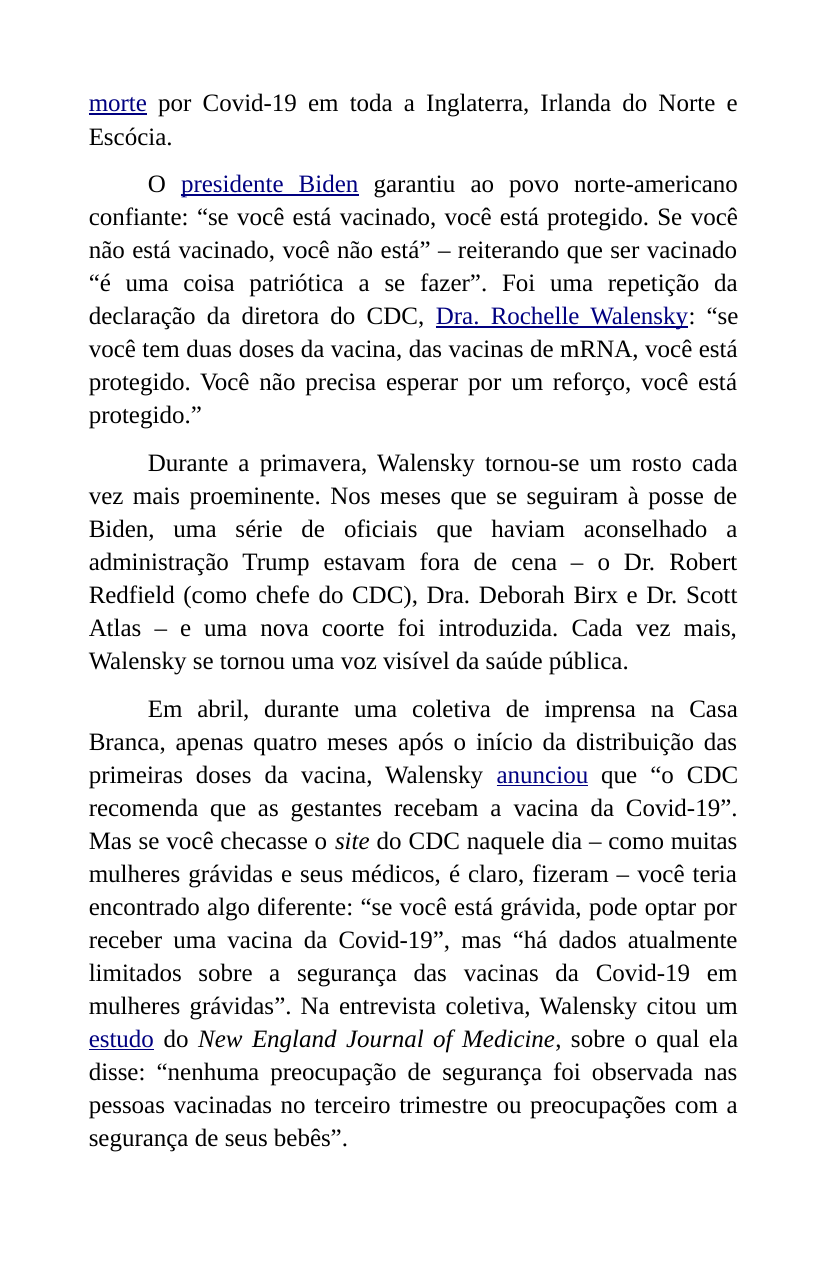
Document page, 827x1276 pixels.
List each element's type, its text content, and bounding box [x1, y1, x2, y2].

text O presidente Biden garantiu ao povo norte-americano confiante: “se você está vacinado, você está protegido. Se você não está vacinado, você não está” – reiterando que ser vacinado “é uma coisa patriótica a se fazer”. Foi uma repetição da declaração da diretora do CDC, Dra. Rochelle Walensky: “se você tem duas doses da vacina, das vacinas de mRNA, você está protegido. Você não precisa esperar por um reforço, você está protegido.” [88, 169, 738, 429]
text Em abril, durante uma coletiva de imprensa na Casa Branca, apenas quatro meses após o início da distribuição das primeiras doses da vacina, Walensky anunciou que “o CDC recomenda que as gestantes recebam a vacina da Covid-19”. Mas se você checasse o site do CDC naquele dia – como muitas mulheres grávidas e seus médicos, é claro, fizeram – você teria encontrado algo diferente: “se você está grávida, pode optar por receber uma vacina da Covid-19”, mas “há dados atualmente limitados sobre a segurança das vacinas da Covid-19 em mulheres grávidas”. Na entrevista coletiva, Walensky citou um estudo do New England Journal of Medicine, sobre o qual ela disse: “nenhuma preocupação de segurança foi observada nas pessoas vacinadas no terceiro trimestre ou preocupações com a segurança de seus bebês”. [88, 694, 738, 1152]
text Durante a primavera, Walensky tornou-se um rosto cada vez mais proeminente. Nos meses que se seguiram à posse de Biden, uma série de oficiais que haviam aconselhado a administração Trump estavam fora de cena – o Dr. Robert Redfield (como chefe do CDC), Dra. Deborah Birx e Dr. Scott Atlas – e uma nova coorte foi introduzida. Cada vez mais, Walensky se tornou uma voz visível da saúde pública. [88, 448, 738, 675]
text morte por Covid-19 em toda a Inglaterra, Irlanda do Norte e Escócia. [88, 88, 738, 150]
